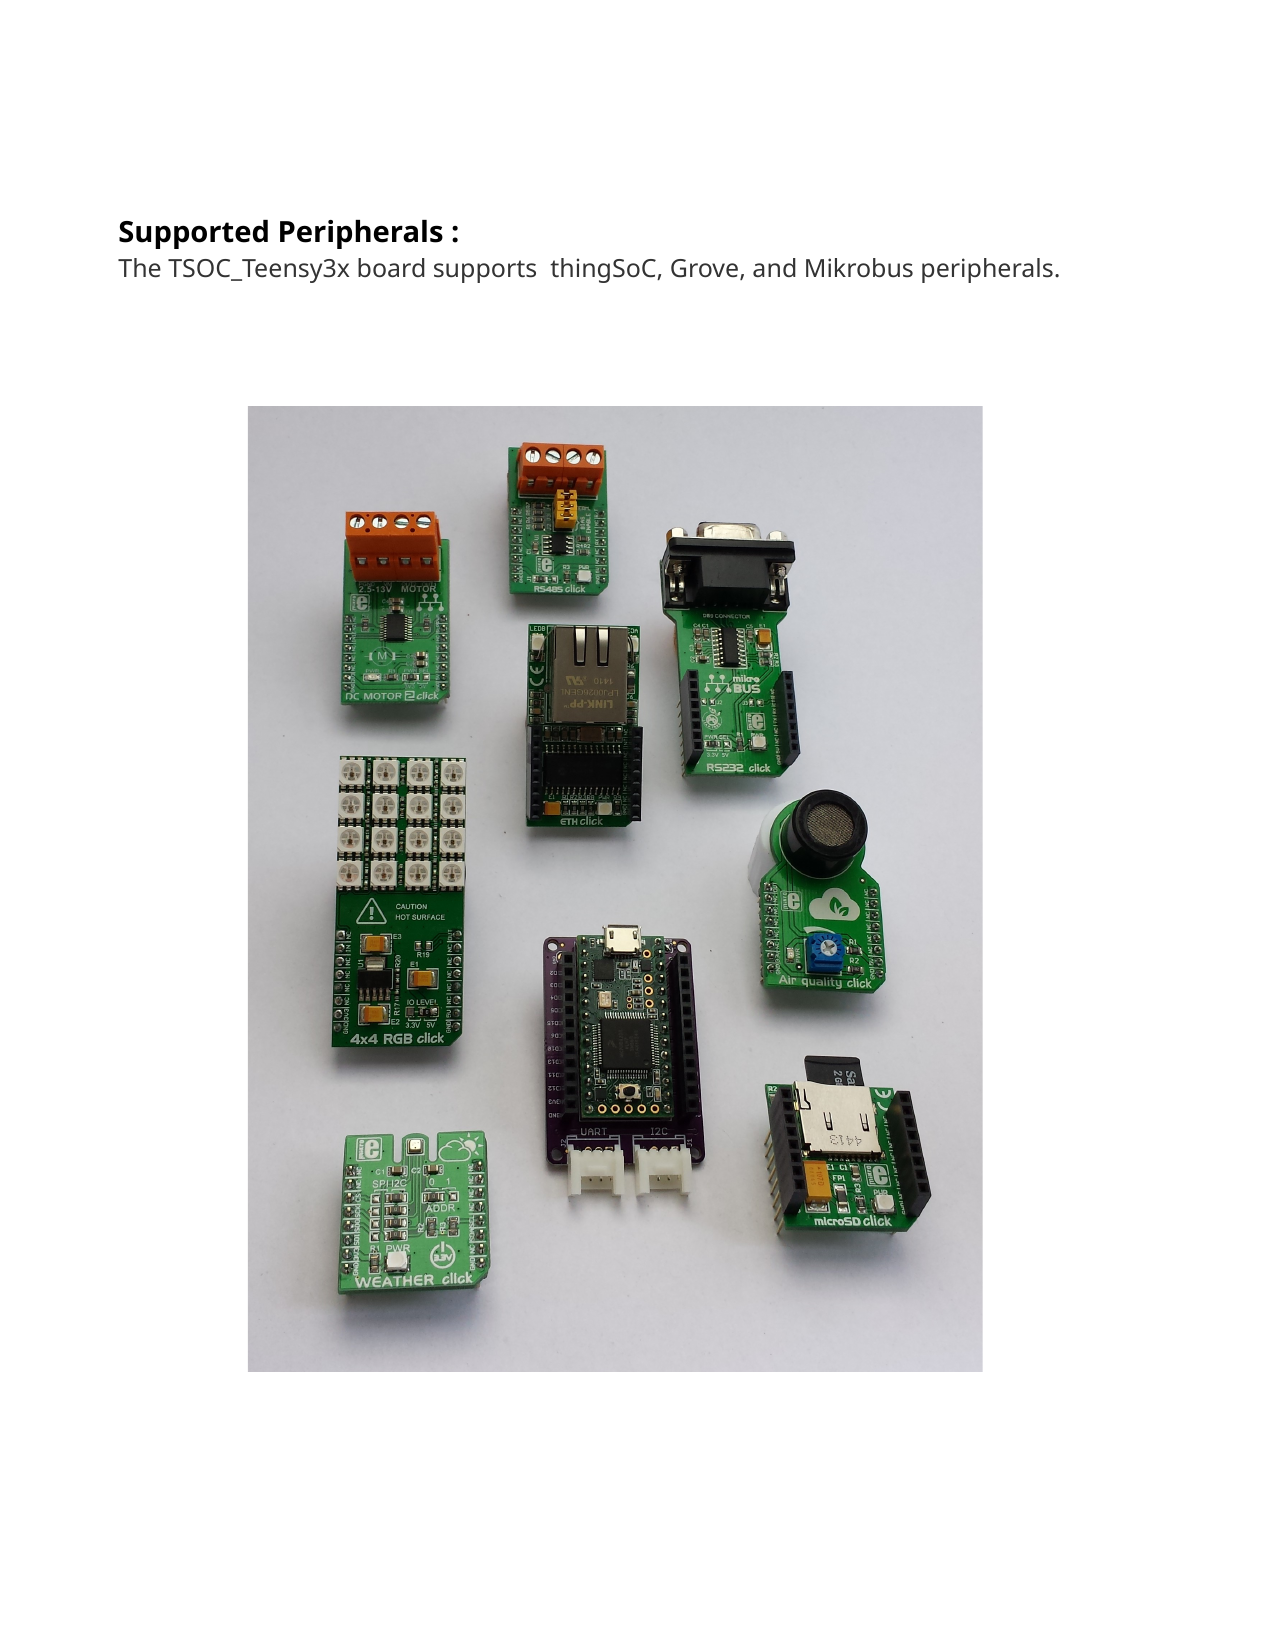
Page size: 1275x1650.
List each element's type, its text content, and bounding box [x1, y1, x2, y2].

text Supported Peripherals : The TSOC_Teensy3x board supports thingSoC, Grove, and Mikrobus peripherals. [118, 211, 1157, 325]
picture [247, 406, 983, 1372]
